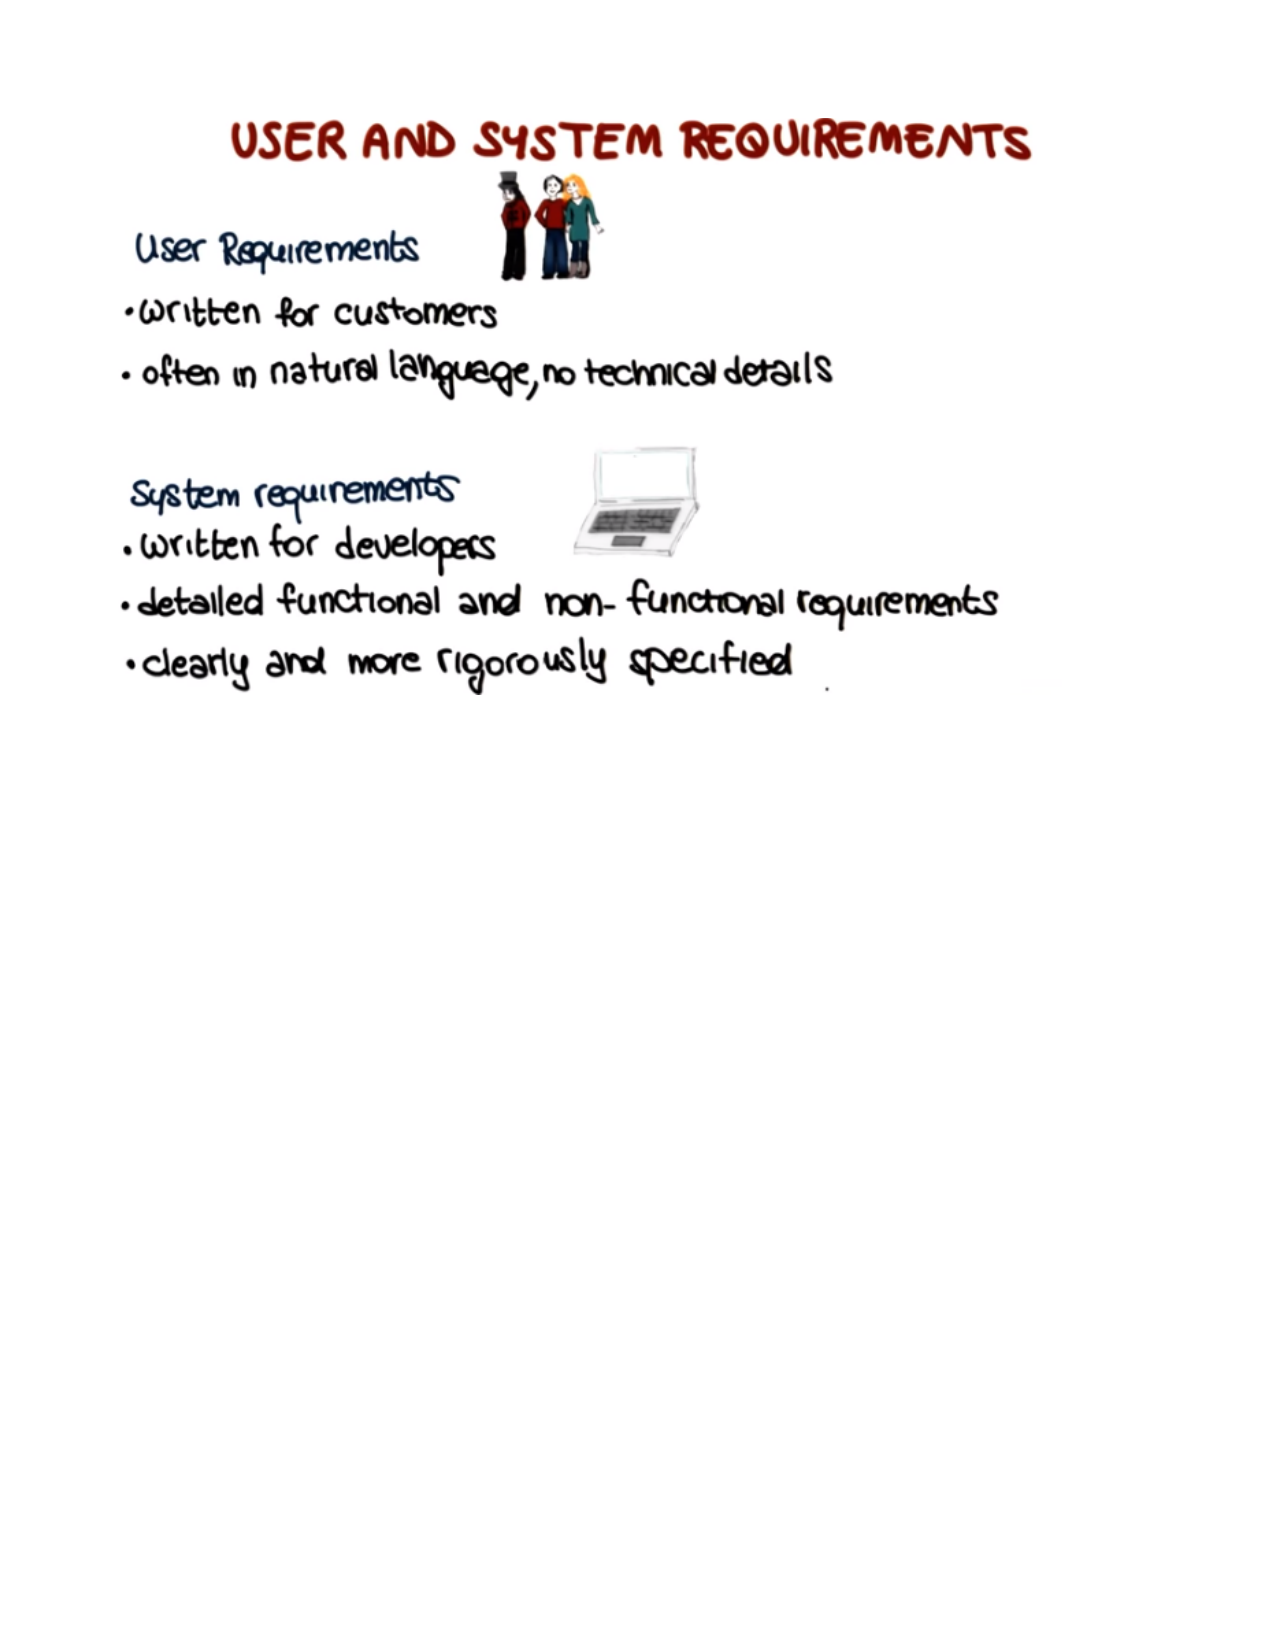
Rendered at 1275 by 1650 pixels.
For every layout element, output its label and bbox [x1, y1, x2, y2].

picture [118, 118, 1157, 695]
